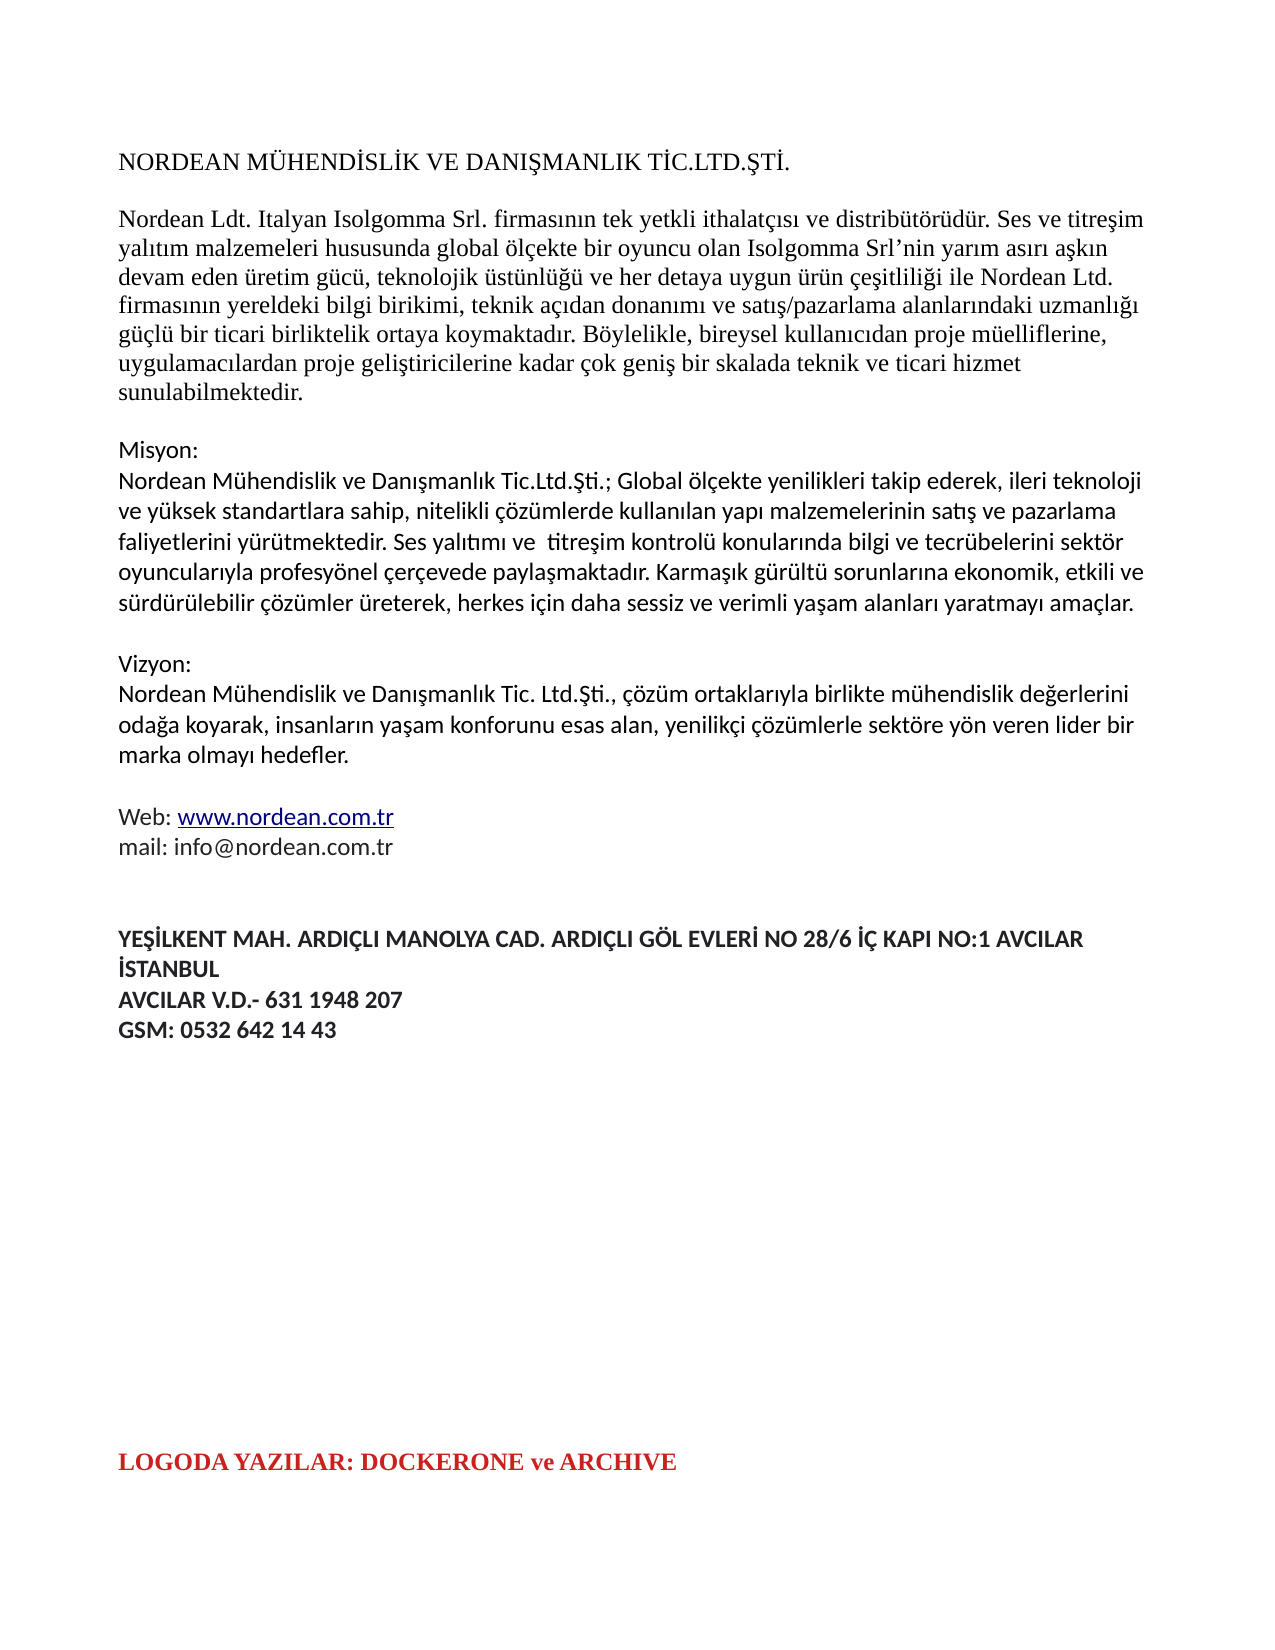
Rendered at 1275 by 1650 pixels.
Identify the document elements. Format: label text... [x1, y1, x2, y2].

text Nordean Mühendislik ve Danışmanlık Tic. Ltd.Şti., çözüm ortaklarıyla birlikte mühendislik değerlerini odağa koyarak, insanların yaşam konforunu esas alan, yenilikçi çözümlerle sektöre yön veren lider bir marka olmayı hedefler. [118, 678, 1157, 770]
text YEŞİLKENT MAH. ARDIÇLI MANOLYA CAD. ARDIÇLI GÖL EVLERİ NO 28/6 İÇ KAPI NO:1 AVCILAR İSTANBUL [118, 923, 1157, 984]
text NORDEAN MÜHENDİSLİK VE DANIŞMANLIK TİC.LTD.ŞTİ. [118, 147, 1157, 176]
text Web: www.nordean.com.tr [118, 801, 1157, 831]
text LOGODA YAZILAR: DOCKERONE ve ARCHIVE [118, 1447, 1157, 1476]
text Nordean Mühendislik ve Danışmanlık Tic.Ltd.Şti.; Global ölçekte yenilikleri takip ederek, ileri teknoloji ve yüksek standartlara sahip, nitelikli çözümlerde kullanılan yapı malzemelerinin satış ve pazarlama faliyetlerini yürütmektedir. Ses yalıtımı ve titreşim kontrolü konularında bilgi ve tecrübelerini sektör oyuncularıyla profesyönel çerçevede paylaşmaktadır. Karmaşık gürültü sorunlarına ekonomik, etkili ve sürdürülebilir çözümler üreterek, herkes için daha sessiz ve verimli yaşam alanları yaratmayı amaçlar. [118, 465, 1157, 617]
text Vizyon: [118, 648, 1157, 678]
text mail: info@nordean.com.tr [118, 831, 1157, 862]
text Nordean Ldt. Italyan Isolgomma Srl. firmasının tek yetkli ithalatçısı ve distribütörüdür. Ses ve titreşim yalıtım malzemeleri hususunda global ölçekte bir oyuncu olan Isolgomma Srl’nin yarım asırı aşkın devam eden üretim gücü, teknolojik üstünlüğü ve her detaya uygun ürün çeşitliliği ile Nordean Ltd. firmasının yereldeki bilgi birikimi, teknik açıdan donanımı ve satış/pazarlama alanlarındaki uzmanlığı güçlü bir ticari birliktelik ortaya koymaktadır. Böylelikle, bireysel kullanıcıdan proje müelliflerine, uygulamacılardan proje geliştiricilerine kadar çok geniş bir skalada teknik ve ticari hizmet sunulabilmektedir. [118, 204, 1157, 406]
text Misyon: [118, 434, 1157, 465]
text AVCILAR V.D.- 631 1948 207 [118, 984, 1157, 1014]
text GSM: 0532 642 14 43 [118, 1014, 1157, 1045]
